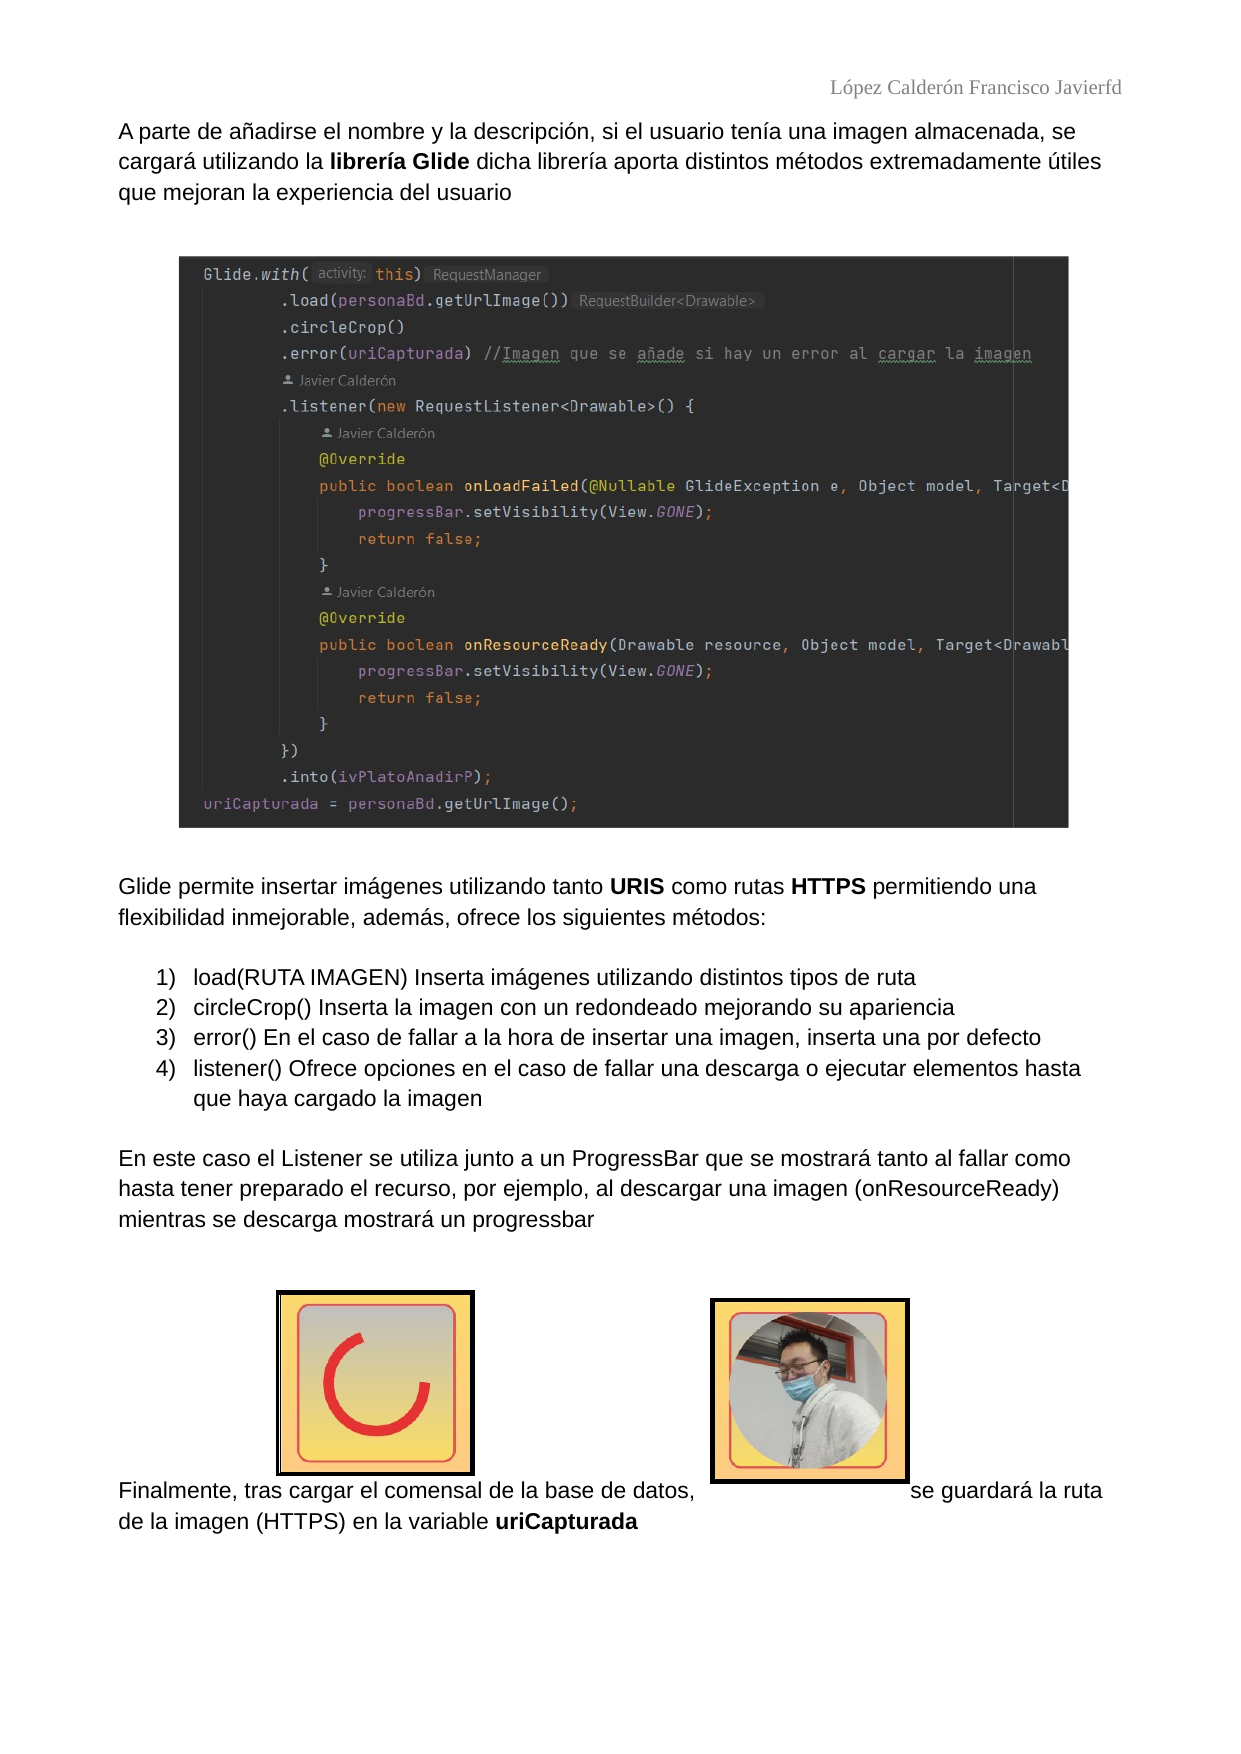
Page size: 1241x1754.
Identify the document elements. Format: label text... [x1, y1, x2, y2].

picture [178, 256, 1069, 828]
picture [715, 1302, 905, 1479]
text En este caso el Listener se utiliza junto a un ProgressBar que se mostrará tanto al fallar como hasta tener preparado el recurso, por ejemplo, al descargar una imagen (onResourceReady) mientras se descarga mostrará un progressbar [118, 1145, 1122, 1232]
text Glide permite insertar imágenes utilizando tanto URIS como rutas HTTPS permitiendo una flexibilidad inmejorable, además, ofrece los siguientes métodos: [118, 873, 1122, 930]
list circleCrop() Inserta la imagen con un redondeado mejorando su apariencia [156, 994, 1122, 1021]
picture [281, 1295, 470, 1472]
text A parte de añadirse el nombre y la descripción, si el usuario tenía una imagen almacenada, se cargará utilizando la librería Glide dicha librería aporta distintos métodos extremadamente útiles que mejoran la experiencia del usuario [118, 118, 1122, 205]
list error() En el caso de fallar a la hora de insertar una imagen, inserta una por defecto [156, 1024, 1122, 1051]
list listener() Ofrece opciones en el caso de fallar una descarga o ejecutar elementos hasta que haya cargado la imagen [156, 1054, 1122, 1111]
list load(RUTA IMAGEN) Inserta imágenes utilizando distintos tipos de ruta [156, 964, 1122, 990]
text Finalmente, tras cargar el comensal de la base de datos, se guardará la ruta de la imagen (HTTPS) en la variable uriCapturada [118, 1477, 1122, 1534]
